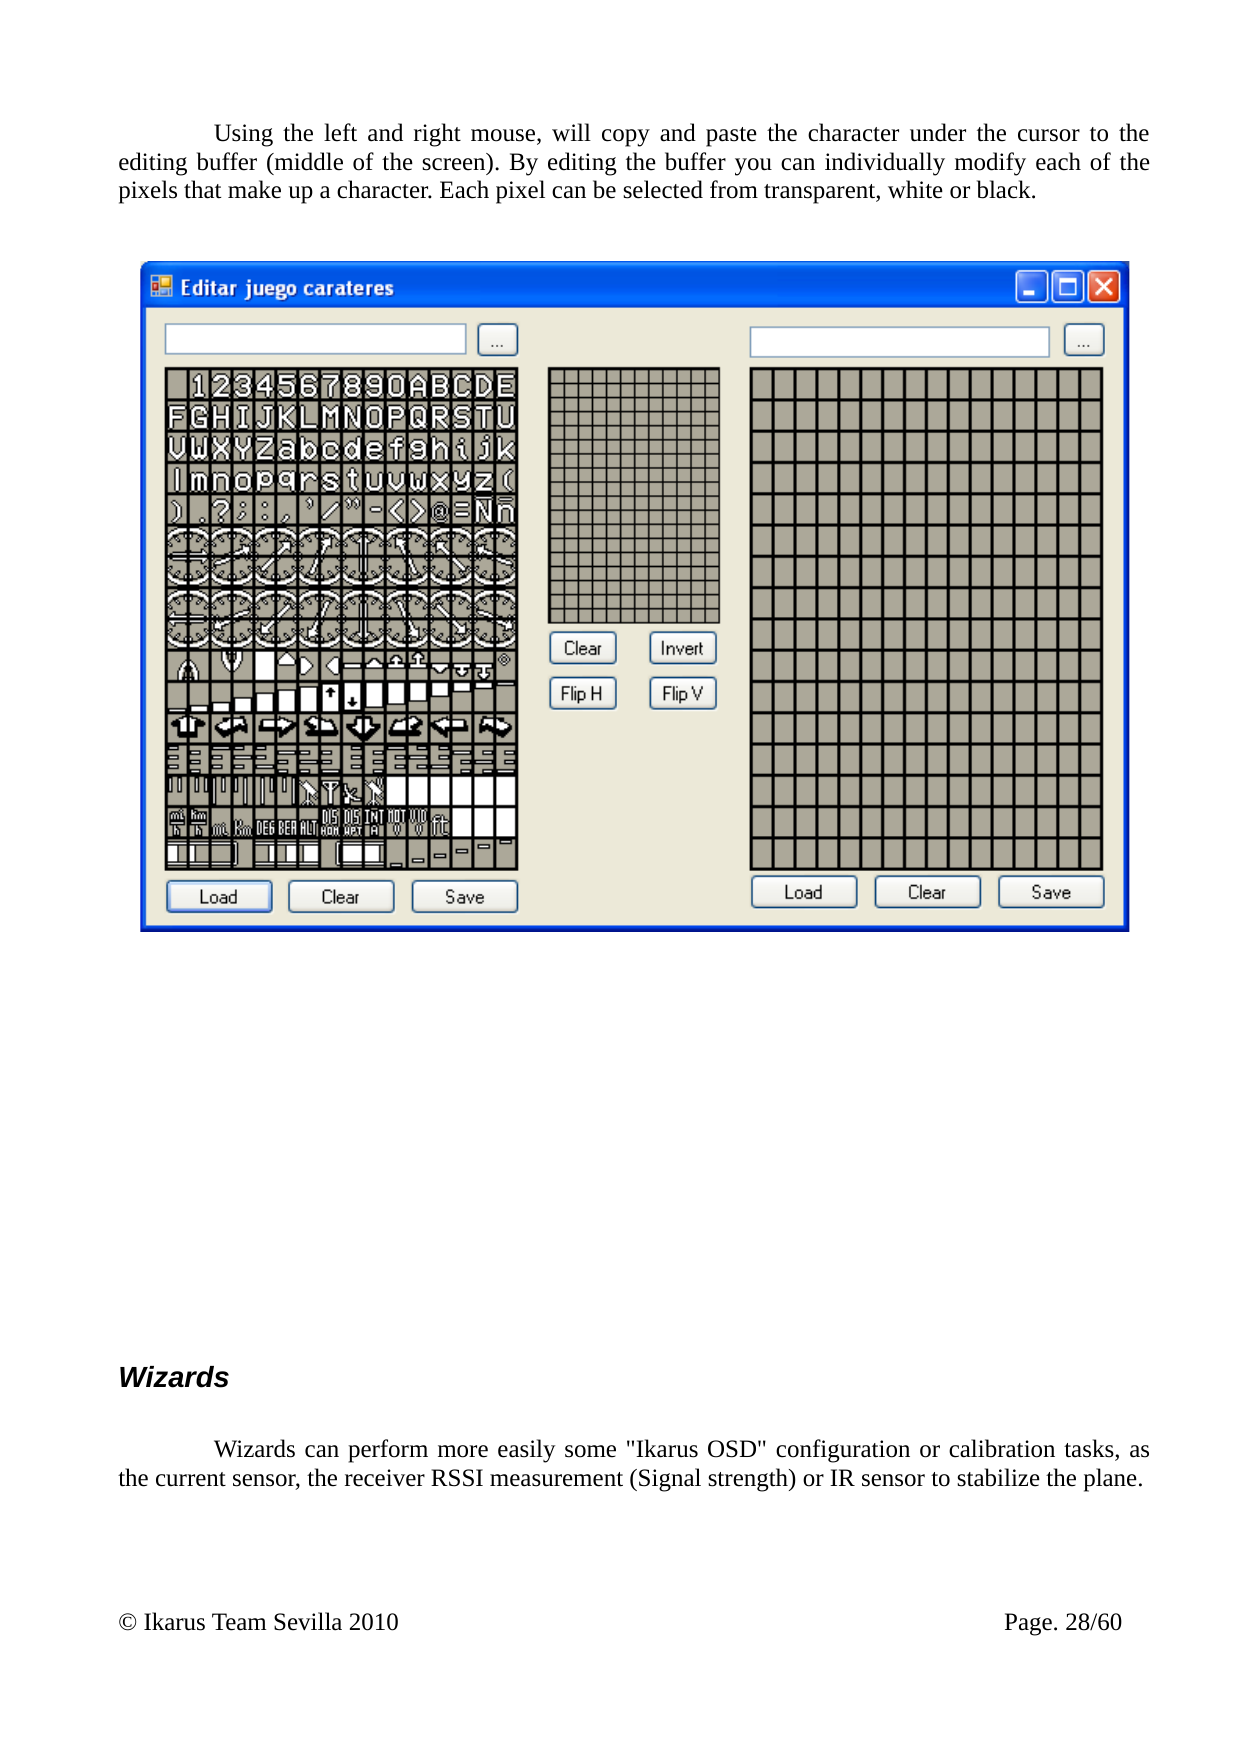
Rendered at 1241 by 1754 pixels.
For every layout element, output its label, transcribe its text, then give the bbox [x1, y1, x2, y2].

picture [140, 261, 1130, 932]
subtitle Wizards [118, 1359, 1152, 1393]
text Using the left and right mouse, will copy and paste the character under the cursor to the editing buffer (middle of the screen). By editing the buffer you can individually modify each of the pixels that make up a character. Each pixel can be selected from transparent, white or black. [118, 118, 1152, 204]
text Wizards can perform more easily some "Ikarus OSD" configuration or calibration tasks, as the current sensor, the receiver RSSI measurement (Signal strength) or IR sensor to stabilize the plane. [118, 1434, 1152, 1492]
